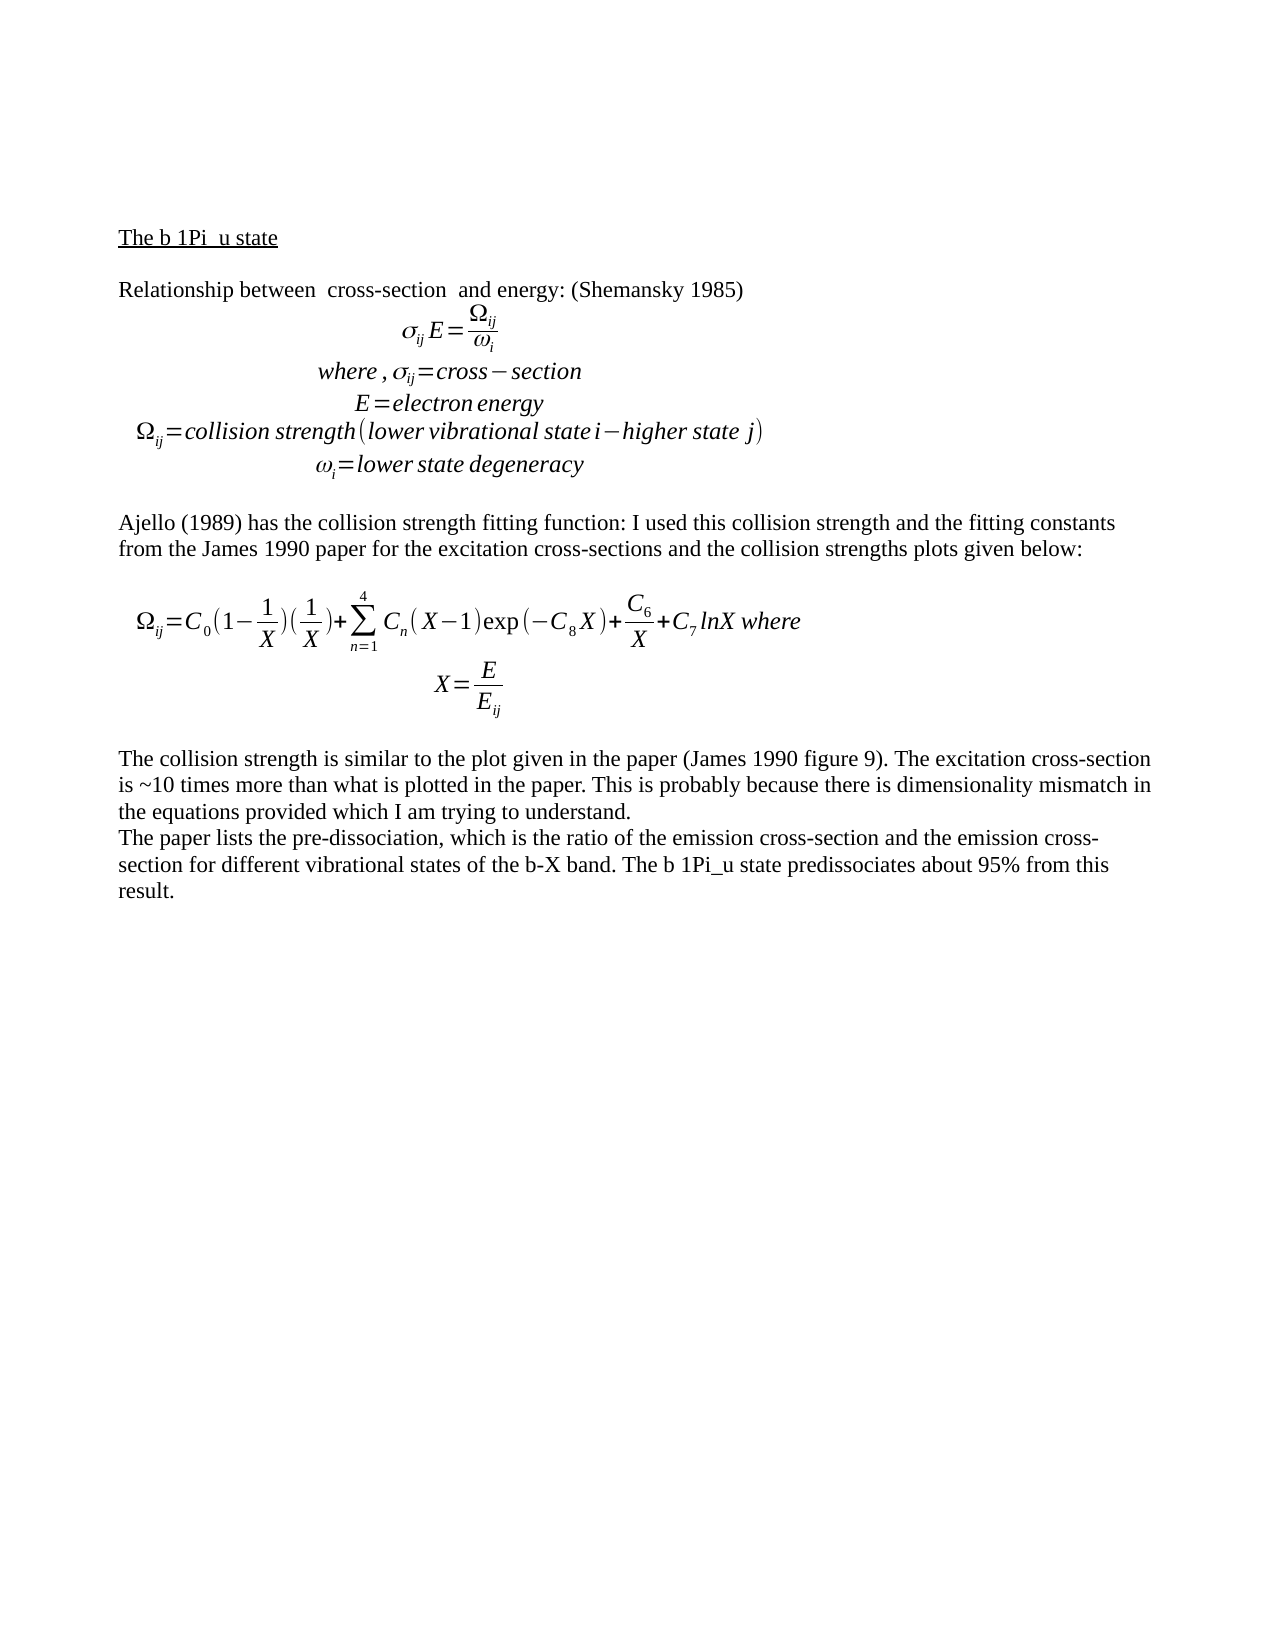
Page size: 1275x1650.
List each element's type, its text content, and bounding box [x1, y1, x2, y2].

text The b 1Pi_u state [118, 223, 1157, 250]
text The paper lists the pre-dissociation, which is the ratio of the emission cross-section and the emission cross-section for different vibrational states of the b-X band. The b 1Pi_u state predissociates about 95% from this result. [118, 824, 1157, 903]
text Relationship between cross-section and energy: (Shemansky 1985) [118, 276, 1157, 303]
text The collision strength is similar to the plot given in the paper (James 1990 figure 9). The excitation cross-section is ~10 times more than what is plotted in the paper. This is probably because there is dimensionality mismatch in the equations provided which I am trying to understand. [118, 745, 1157, 824]
text Ajello (1989) has the collision strength fitting function: I used this collision strength and the fitting constants from the James 1990 paper for the excitation cross-sections and the collision strengths plots given below: [118, 509, 1157, 561]
